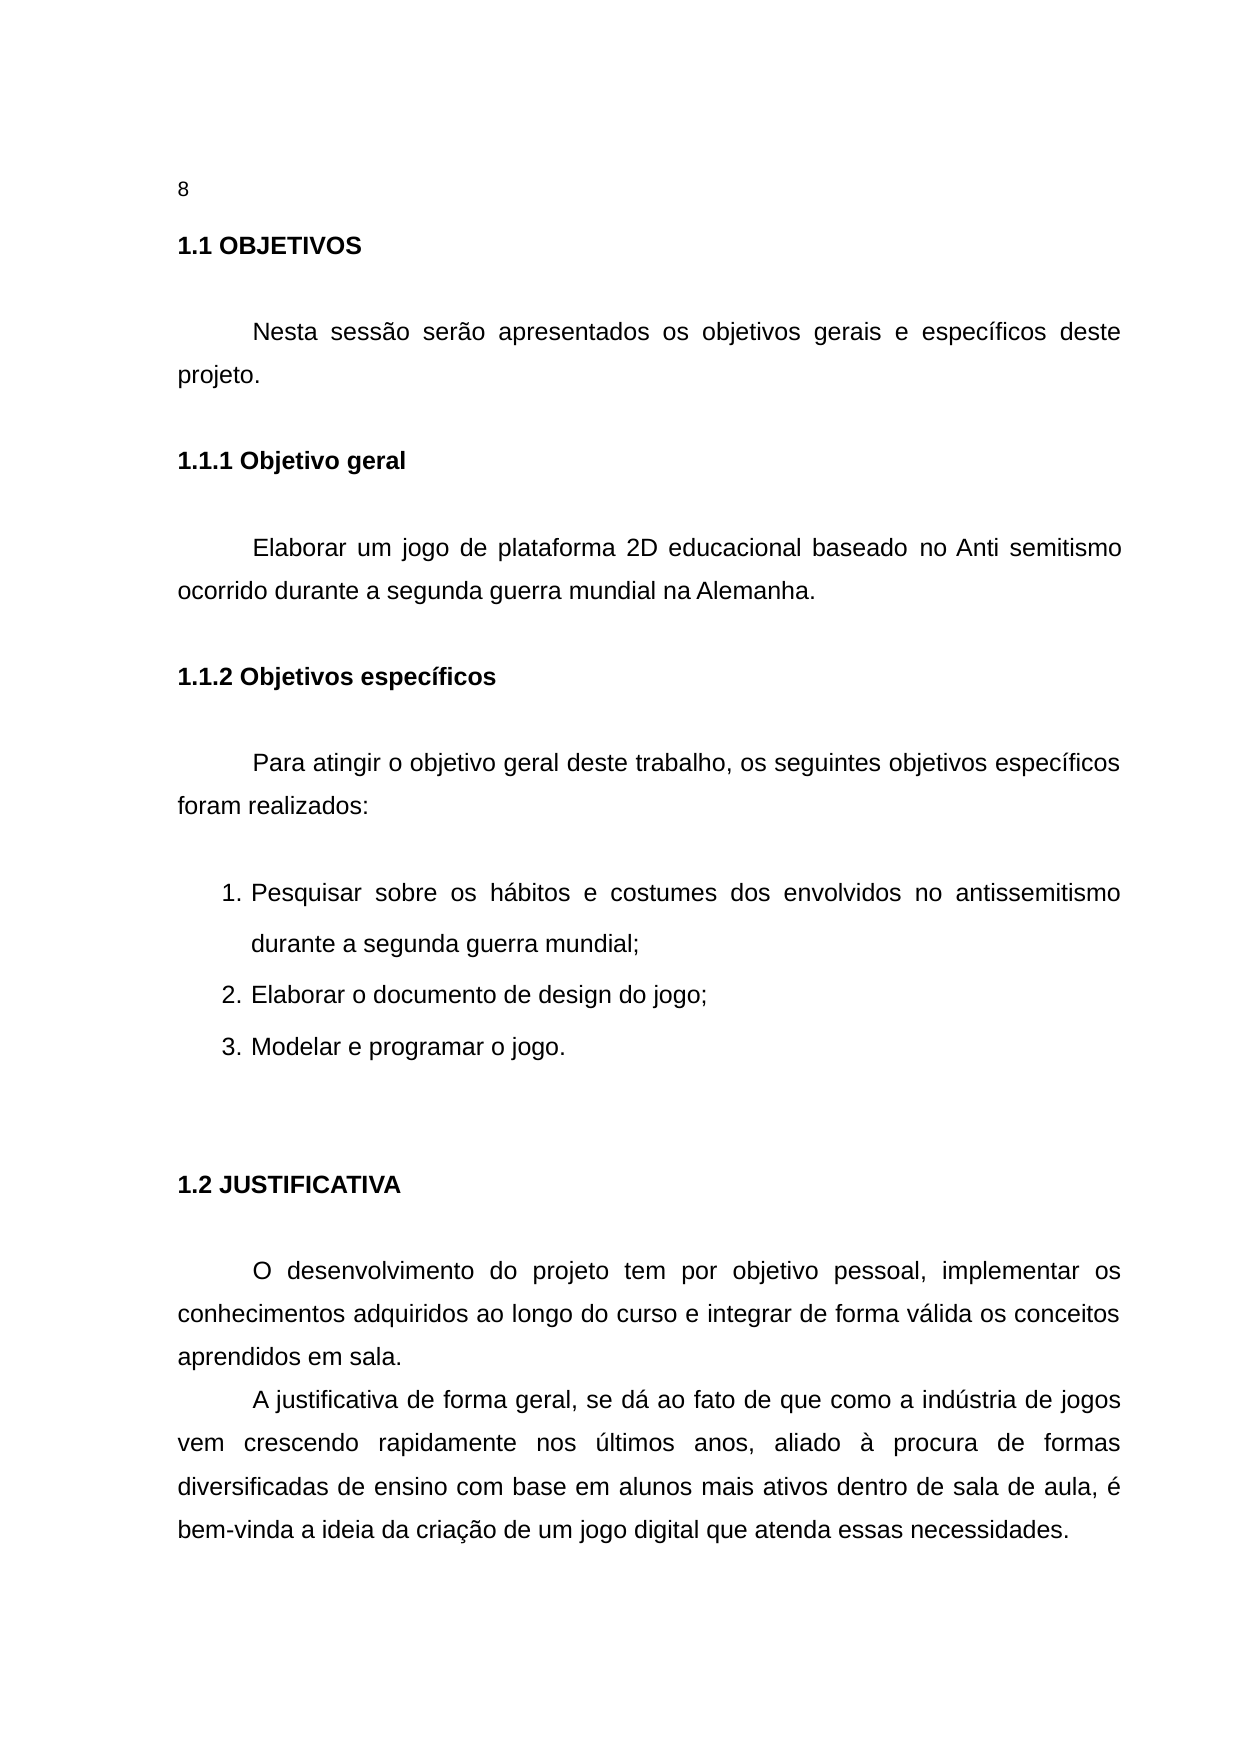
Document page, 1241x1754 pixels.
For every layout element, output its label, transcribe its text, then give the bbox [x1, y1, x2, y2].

subtitle 1.1.1 Objetivo geral [177, 446, 1122, 475]
list Pesquisar sobre os hábitos e costumes dos envolvidos no antissemitismo durante a segunda guerra mundial; [221, 877, 1122, 958]
text Nesta sessão serão apresentados os objetivos gerais e específicos deste projeto. [177, 317, 1122, 389]
subtitle 1.1.2 Objetivos específicos [177, 662, 1122, 691]
text A justificativa de forma geral, se dá ao fato de que como a indústria de jogos vem crescendo rapidamente nos últimos anos, aliado à procura de formas diversificadas de ensino com base em alunos mais ativos dentro de sala de aula, é bem-vinda a ideia da criação de um jogo digital que atenda essas necessidades. [177, 1385, 1122, 1543]
list Modelar e programar o jogo. [221, 1032, 1122, 1061]
text O desenvolvimento do projeto tem por objetivo pessoal, implementar os conhecimentos adquiridos ao longo do curso e integrar de forma válida os conceitos aprendidos em sala. [177, 1256, 1122, 1371]
text Para atingir o objetivo geral deste trabalho, os seguintes objetivos específicos foram realizados: [177, 748, 1122, 820]
subtitle 1.2 Justificativa [177, 1169, 1122, 1198]
subtitle 1.1 Objetivos [177, 231, 1122, 259]
list Elaborar o documento de design do jogo; [221, 980, 1122, 1009]
text Elaborar um jogo de plataforma 2D educacional baseado no Anti semitismo ocorrido durante a segunda guerra mundial na Alemanha. [177, 532, 1122, 604]
